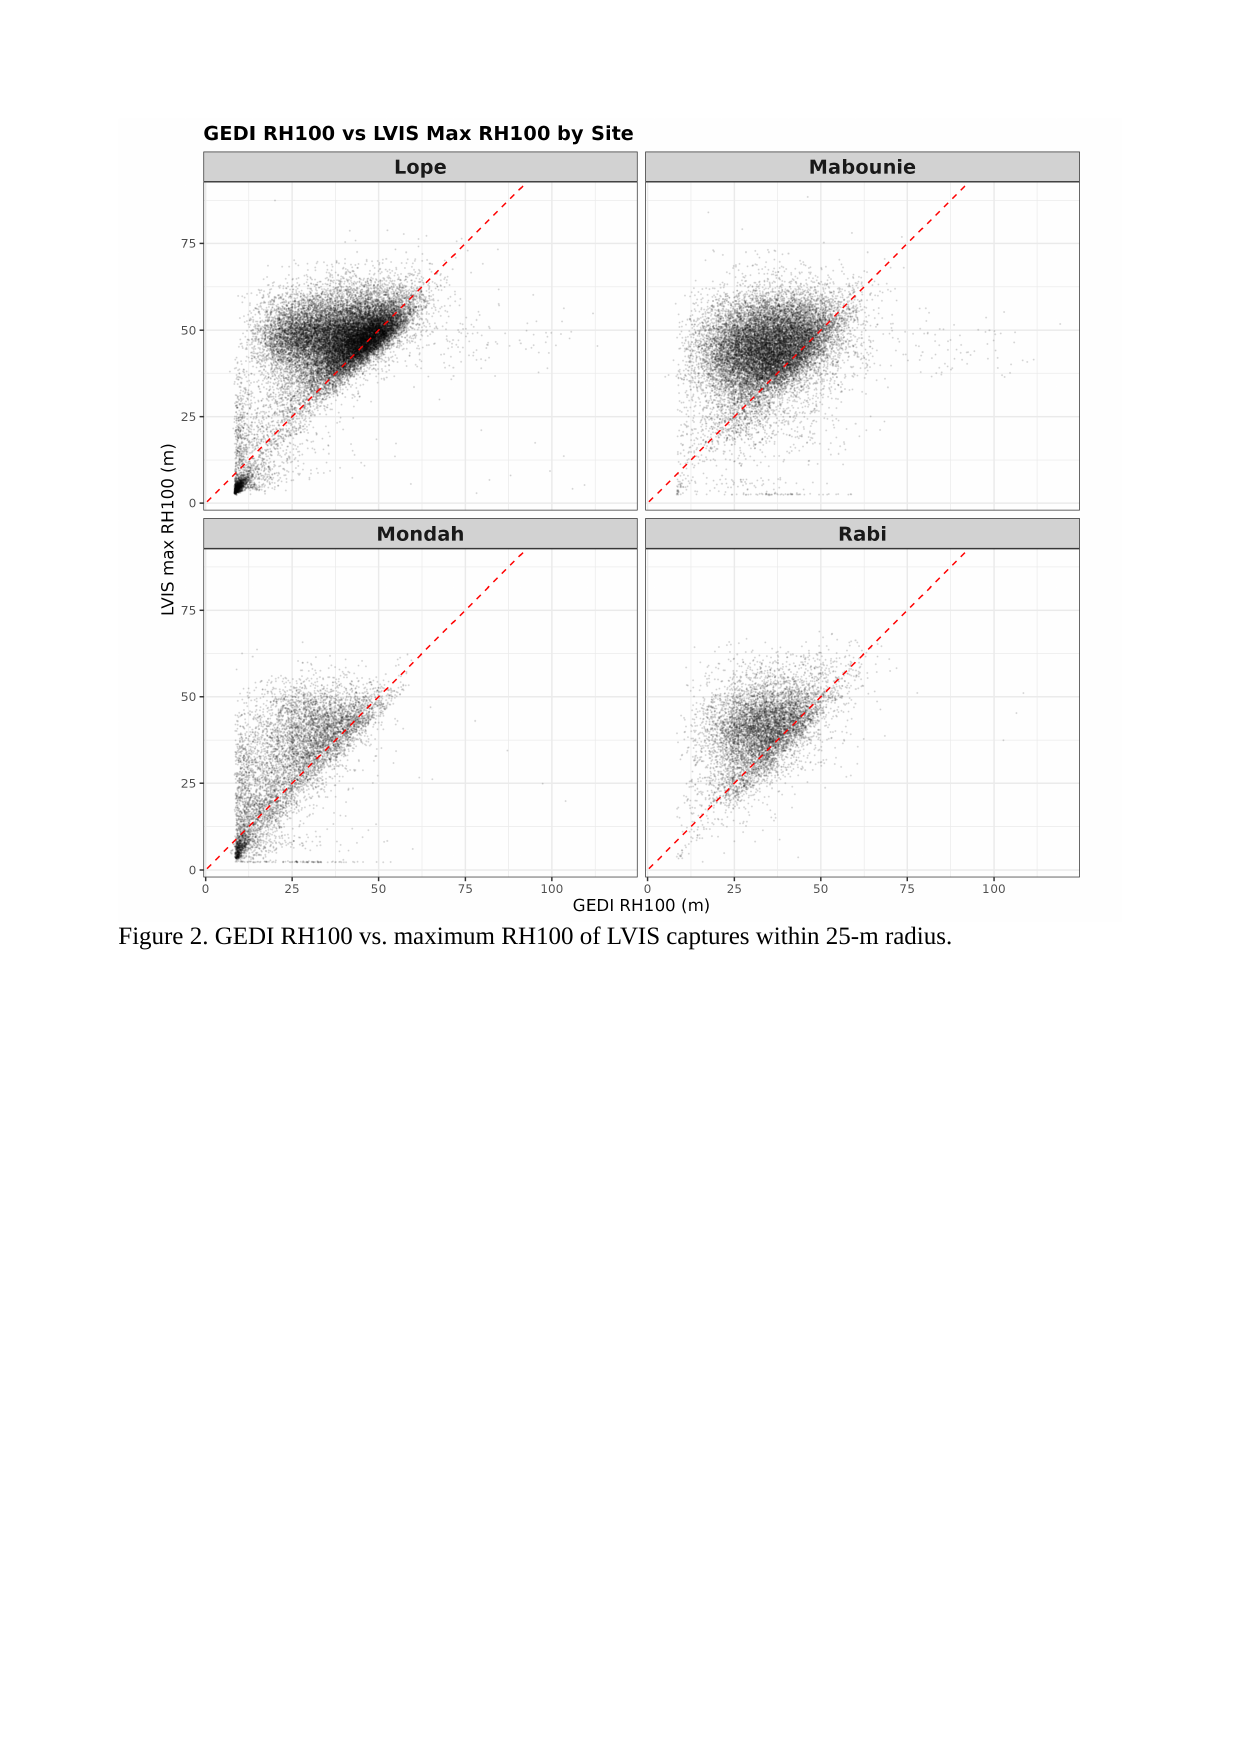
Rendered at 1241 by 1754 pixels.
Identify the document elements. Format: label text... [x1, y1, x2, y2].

text Figure 2. GEDI RH100 vs. maximum RH100 of LVIS captures within 25-m radius. [118, 922, 1122, 950]
picture [118, 118, 1123, 922]
